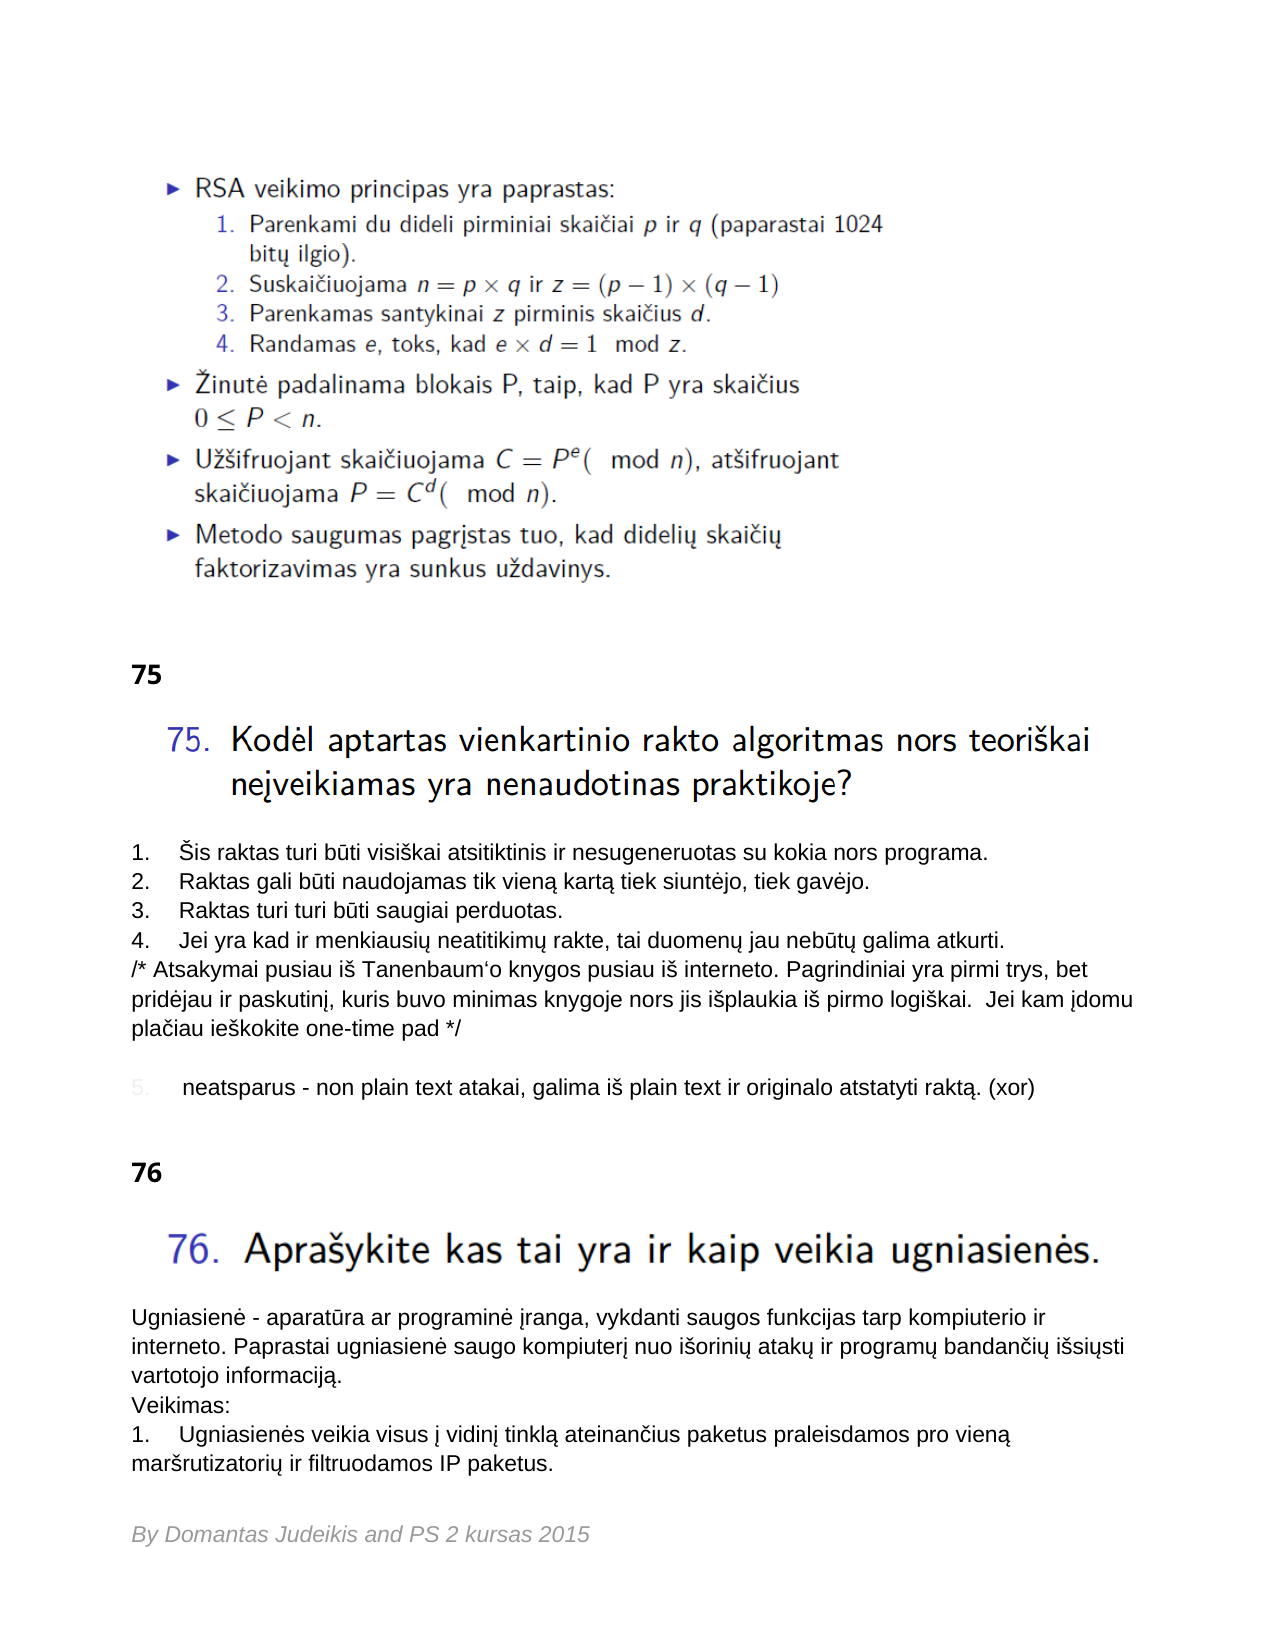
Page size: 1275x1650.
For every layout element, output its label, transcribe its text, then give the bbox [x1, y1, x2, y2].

subtitle 75 [131, 656, 1144, 693]
text /* Atsakymai pusiau iš Tanenbaum‘o knygos pusiau iš interneto. Pagrindiniai yra pirmi trys, bet pridėjau ir paskutinį, kuris buvo minimas knygoje nors jis išplaukia iš pirmo logiškai. Jei kam įdomu plačiau ieškokite one-time pad */ [131, 957, 1144, 1041]
text 4. Jei yra kad ir menkiausių neatitikimų rakte, tai duomenų jau nebūtų galima atkurti. [131, 927, 1144, 953]
subtitle 76 [131, 1154, 1144, 1191]
picture [150, 168, 889, 587]
text 3. Raktas turi turi būti saugiai perduotas. [131, 898, 1144, 924]
text Veikimas: [131, 1392, 1144, 1418]
text 1. Ugniasienės veikia visus į vidinį tinklą ateinančius paketus praleisdamos pro vieną maršrutizatorių ir filtruodamos IP paketus. [131, 1422, 1144, 1477]
text Ugniasienė - aparatūra ar programinė įranga, vykdanti saugos funkcijas tarp kompiuterio ir interneto. Paprastai ugniasienė saugo kompiuterį nuo išorinių atakų ir programų bandančių išsiųsti vartotojo informaciją. [131, 1304, 1144, 1389]
picture [150, 1215, 1125, 1282]
text 2. Raktas gali būti naudojamas tik vieną kartą tiek siuntėjo, tiek gavėjo. [131, 869, 1144, 894]
text 5. neatsparus - non plain text atakai, galima iš plain text ir originalo atstatyti raktą. (xor) [131, 1074, 1144, 1100]
text 1. Šis raktas turi būti visiškai atsitiktinis ir nesugeneruotas su kokia nors programa. [131, 839, 1144, 865]
picture [150, 716, 1125, 817]
